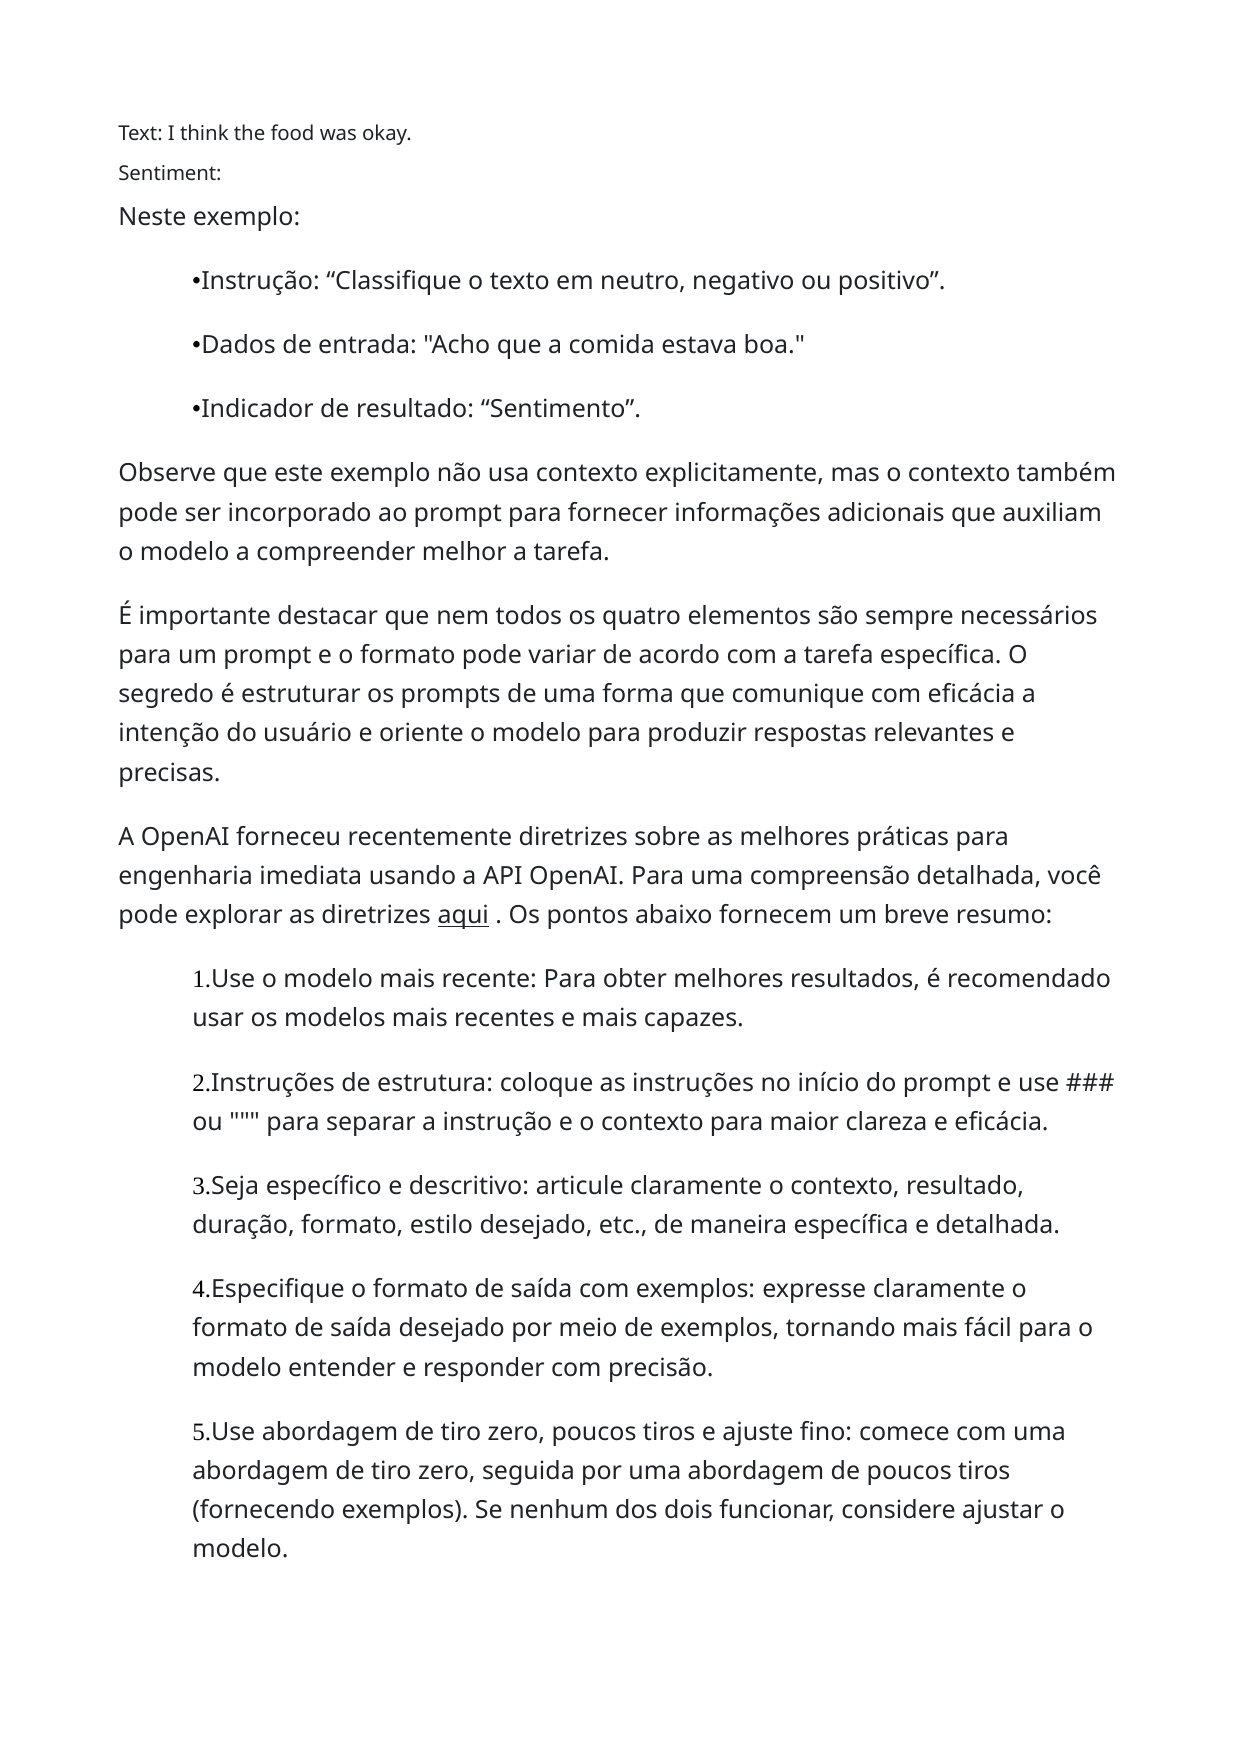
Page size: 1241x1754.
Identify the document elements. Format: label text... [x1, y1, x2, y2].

list Instrução: “Classifique o texto em neutro, negativo ou positivo”. [118, 262, 1122, 297]
text A OpenAI forneceu recentemente diretrizes sobre as melhores práticas para engenharia imediata usando a API OpenAI. Para uma compreensão detalhada, você pode explorar as diretrizes aqui . Os pontos abaixo fornecem um breve resumo: [118, 818, 1122, 931]
list Dados de entrada: "Acho que a comida estava boa." [118, 327, 1122, 361]
text Text: I think the food was okay. [118, 118, 1122, 146]
list Indicador de resultado: “Sentimento”. [118, 391, 1122, 425]
text Observe que este exemplo não usa contexto explicitamente, mas o contexto também pode ser incorporado ao prompt para fornecer informações adicionais que auxiliam o modelo a compreender melhor a tarefa. [118, 455, 1122, 567]
list Use abordagem de tiro zero, poucos tiros e ajuste fino: comece com uma abordagem de tiro zero, seguida por uma abordagem de poucos tiros (fornecendo exemplos). Se nenhum dos dois funcionar, considere ajustar o modelo. [118, 1413, 1122, 1565]
list Especifique o formato de saída com exemplos: expresse claramente o formato de saída desejado por meio de exemplos, tornando mais fácil para o modelo entender e responder com precisão. [118, 1271, 1122, 1383]
text Neste exemplo: [118, 198, 1122, 232]
list Seja específico e descritivo: articule claramente o contexto, resultado, duração, formato, estilo desejado, etc., de maneira específica e detalhada. [118, 1167, 1122, 1241]
text É importante destacar que nem todos os quatro elementos são sempre necessários para um prompt e o formato pode variar de acordo com a tarefa específica. O segredo é estruturar os prompts de uma forma que comunique com eficácia a intenção do usuário e oriente o modelo para produzir respostas relevantes e precisas. [118, 597, 1122, 788]
list Instruções de estrutura: coloque as instruções no início do prompt e use ### ou """ para separar a instrução e o contexto para maior clareza e eficácia. [118, 1064, 1122, 1137]
text Sentiment: [118, 158, 1122, 186]
list Use o modelo mais recente: Para obter melhores resultados, é recomendado usar os modelos mais recentes e mais capazes. [118, 961, 1122, 1034]
